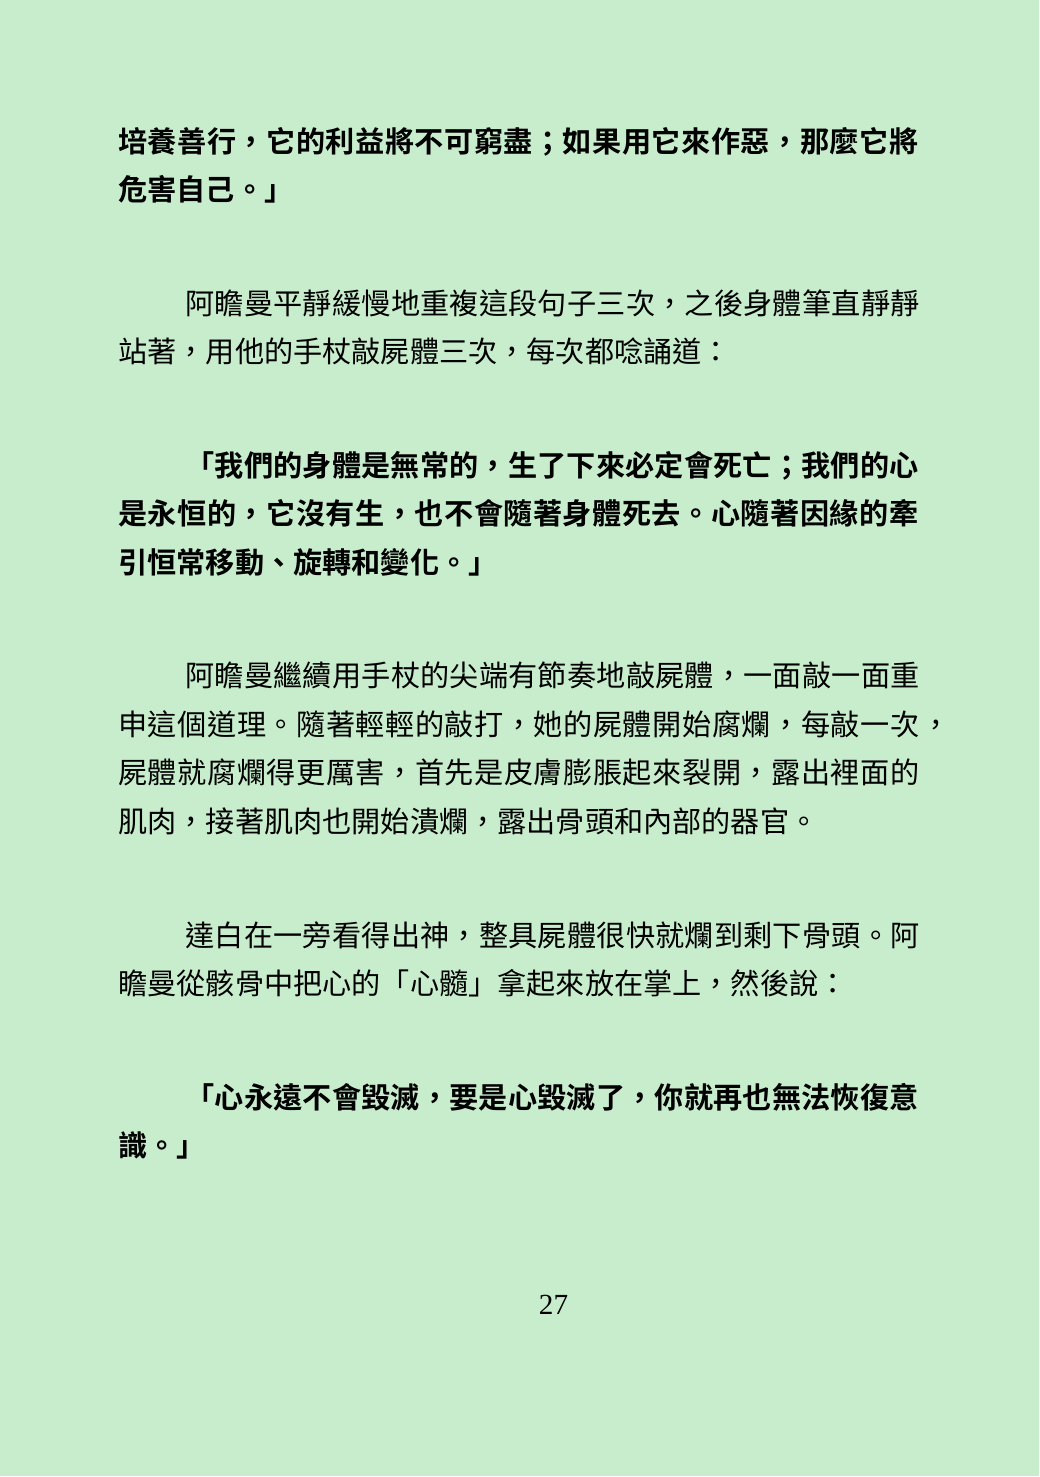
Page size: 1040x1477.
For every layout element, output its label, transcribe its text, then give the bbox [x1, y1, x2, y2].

text 「心永遠不會毀滅，要是心毀滅了，你就再也無法恢復意識。」 [118, 1074, 921, 1165]
text 達白在一旁看得出神，整具屍體很快就爛到剩下骨頭。阿瞻曼從骸骨中把心的「心髓」拿起來放在掌上，然後說： [118, 912, 921, 1003]
text 「組成身體的各部分死亡之後，這具身體就再也沒有用了。可是，心並沒有跟著死去，它繼續不停地運作。如果用這顆心培養善行，它的利益將不可窮盡；如果用它來作惡，那麼它將危害自己。」 [118, 118, 921, 209]
text 阿瞻曼繼續用手杖的尖端有節奏地敲屍體，一面敲一面重申這個道理。隨著輕輕的敲打，她的屍體開始腐爛，每敲一次，屍體就腐爛得更厲害，首先是皮膚膨脹起來裂開，露出裡面的肌肉，接著肌肉也開始潰爛，露出骨頭和內部的器官。 [118, 653, 921, 841]
text 「我們的身體是無常的，生了下來必定會死亡；我們的心是永恒的，它沒有生，也不會隨著身體死去。心隨著因緣的牽引恒常移動、旋轉和變化。」 [118, 442, 921, 582]
text 阿瞻曼平靜緩慢地重複這段句子三次，之後身體筆直靜靜站著，用他的手杖敲屍體三次，每次都唸誦道： [118, 280, 921, 371]
